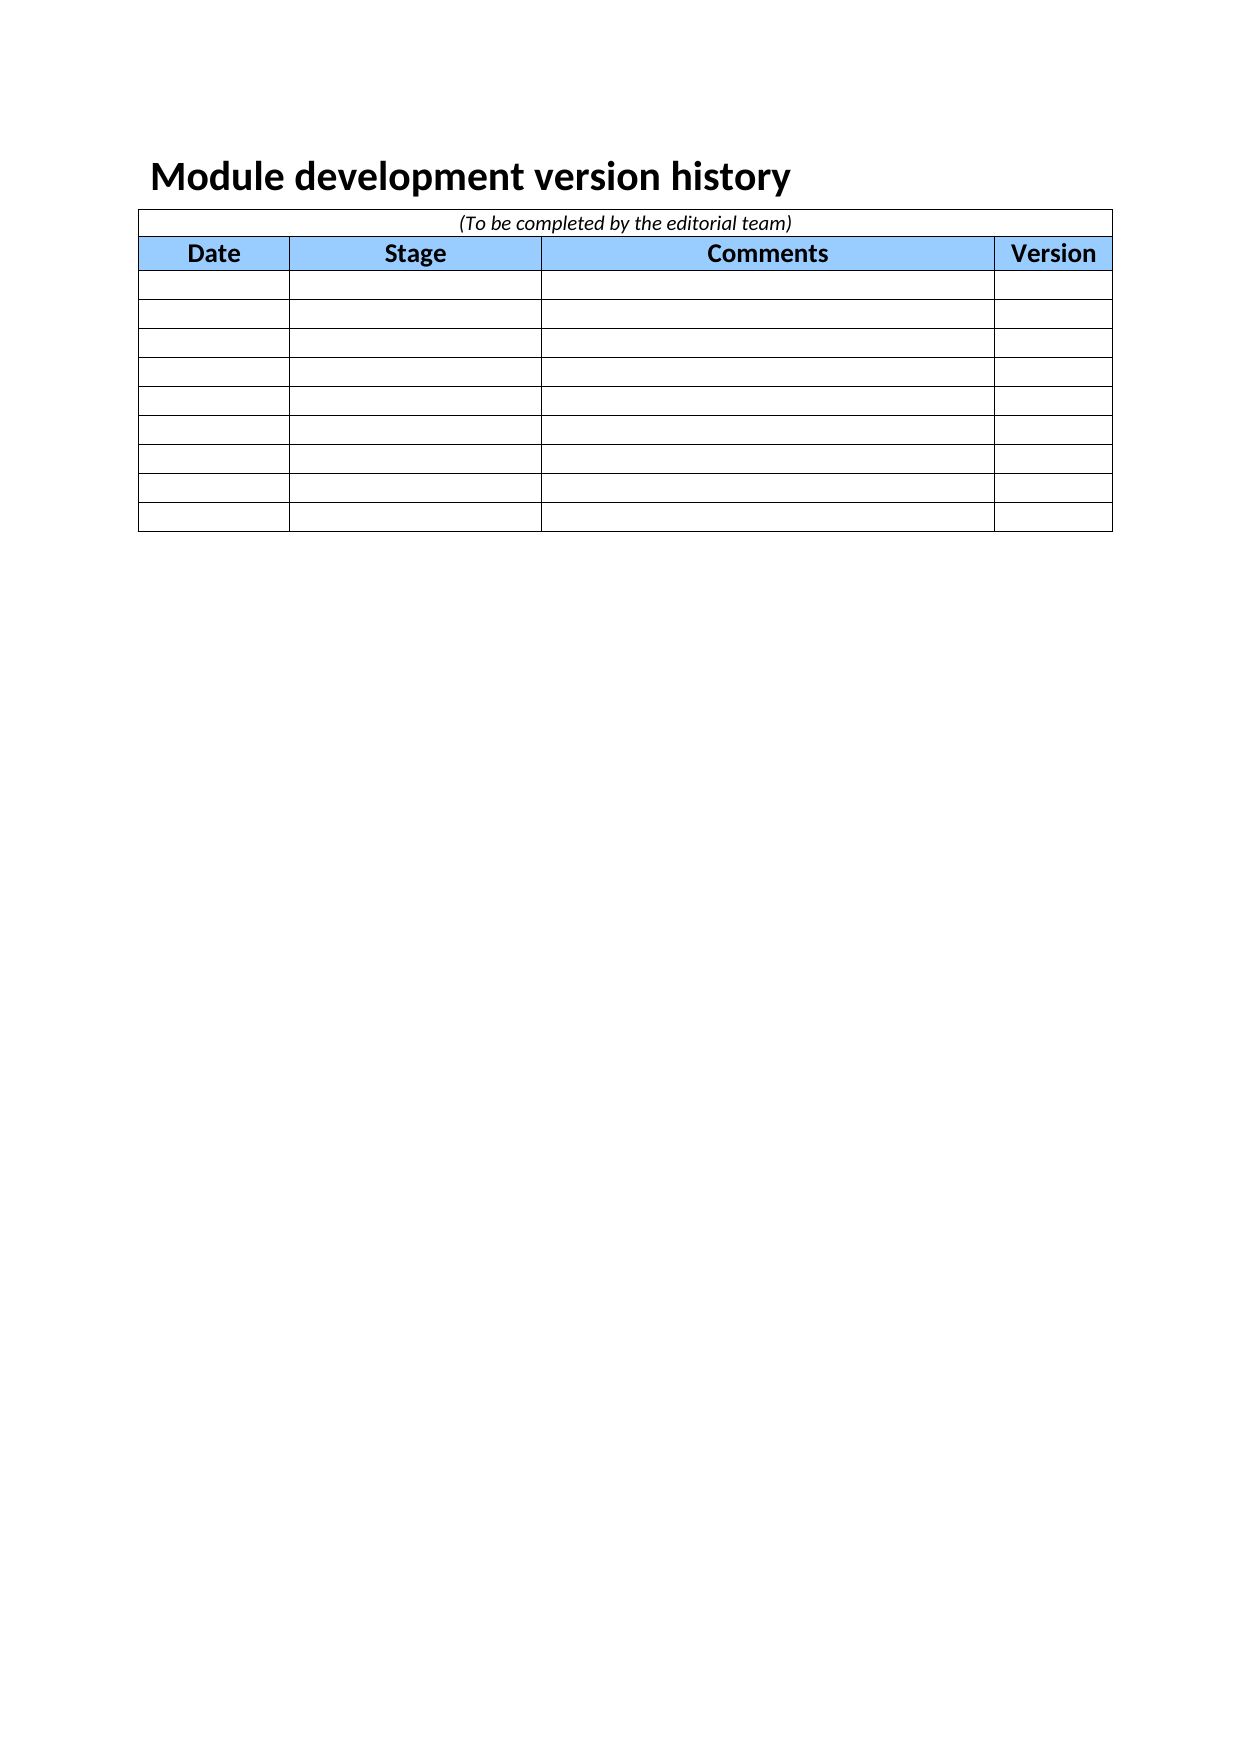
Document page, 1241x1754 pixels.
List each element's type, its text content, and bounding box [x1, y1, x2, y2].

table_cell [139, 387, 289, 415]
table_cell [542, 271, 994, 299]
table_cell [290, 445, 541, 473]
table_cell Version [995, 237, 1112, 270]
table_cell [995, 474, 1112, 502]
table_cell [542, 300, 994, 328]
table_cell [995, 503, 1112, 531]
table_cell [290, 271, 541, 299]
subtitle Module development version history [150, 150, 1090, 201]
table_cell [542, 329, 994, 357]
table_cell [290, 300, 541, 328]
table_cell [995, 358, 1112, 386]
table_cell [995, 271, 1112, 299]
table_cell [139, 445, 289, 473]
table_cell [542, 503, 994, 531]
table_header (To be completed by the editorial team) [139, 210, 1112, 236]
table_cell Comments [542, 237, 994, 270]
table_cell [542, 445, 994, 473]
table_cell [290, 387, 541, 415]
table_cell [139, 329, 289, 357]
table_cell [290, 474, 541, 502]
table_cell [542, 474, 994, 502]
table_cell [290, 358, 541, 386]
table_cell [290, 416, 541, 444]
table_cell [542, 387, 994, 415]
table_cell [139, 300, 289, 328]
table_cell [139, 358, 289, 386]
table_cell [542, 416, 994, 444]
table_cell [995, 445, 1112, 473]
table_cell [995, 329, 1112, 357]
table_cell [139, 271, 289, 299]
table_cell Date [139, 237, 289, 270]
table_cell [290, 503, 541, 531]
table_cell [542, 358, 994, 386]
table_cell [139, 474, 289, 502]
table_cell [995, 387, 1112, 415]
table_cell Stage [290, 237, 541, 270]
table_cell [139, 416, 289, 444]
table_cell [995, 300, 1112, 328]
table_cell [290, 329, 541, 357]
table_cell [139, 503, 289, 531]
table_cell [995, 416, 1112, 444]
